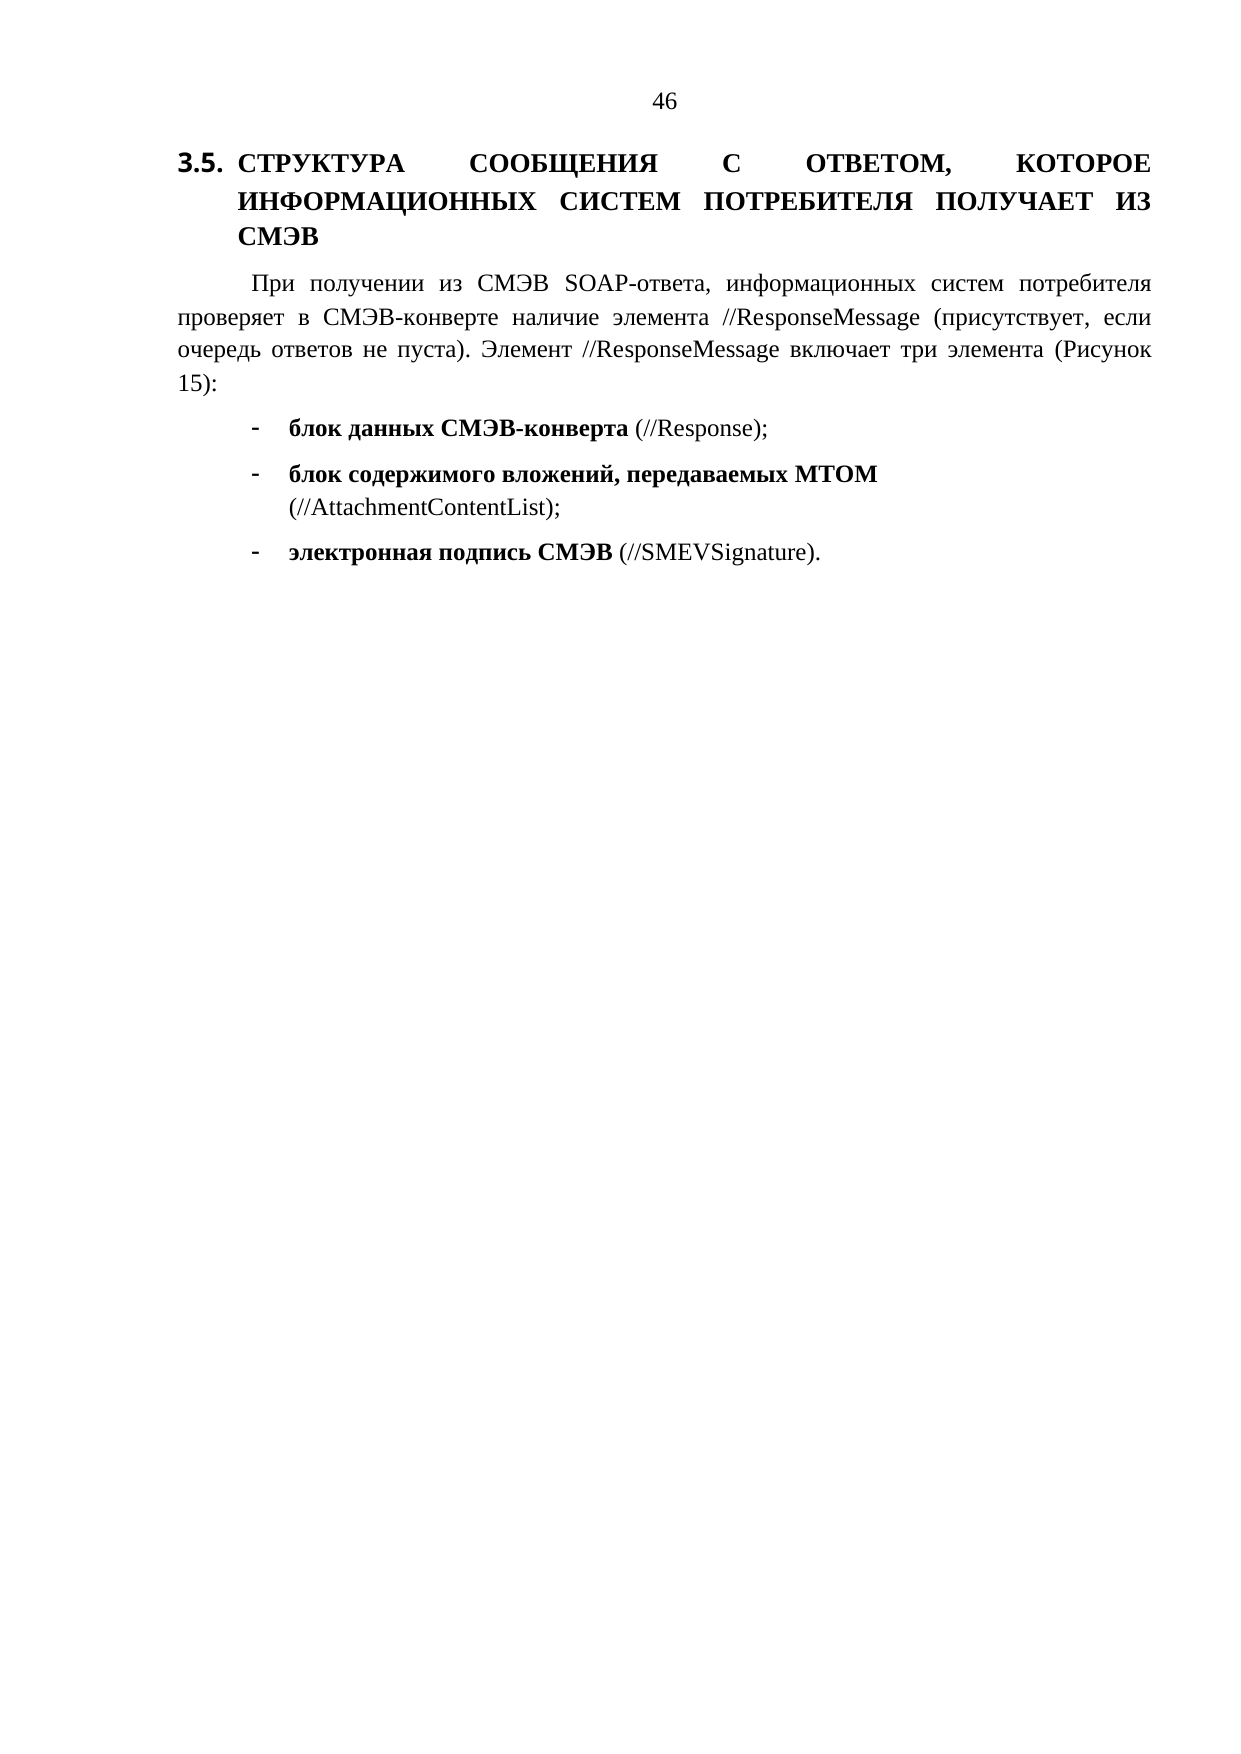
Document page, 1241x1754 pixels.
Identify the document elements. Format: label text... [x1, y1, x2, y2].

list блок данных СМЭВ-конверта (//Response); [251, 413, 1152, 442]
list электронная подпись СМЭВ (//SMEVSignature). [251, 537, 1152, 566]
text При получении из СМЭВ SOAP-ответа, информационных систем потребителя проверяет в СМЭВ-конверте наличие элемента //ResponseMessage (присутствует, если очередь ответов не пуста). Элемент //ResponseMessage включает три элемента (Рисунок 15): [177, 268, 1152, 396]
list блок содержимого вложений, передаваемых MTOM (//AttachmentContentList); [251, 459, 1152, 520]
subtitle Структура сообщения с ответом, которое информационных систем потребителя получает из СМЭВ [177, 143, 1152, 251]
